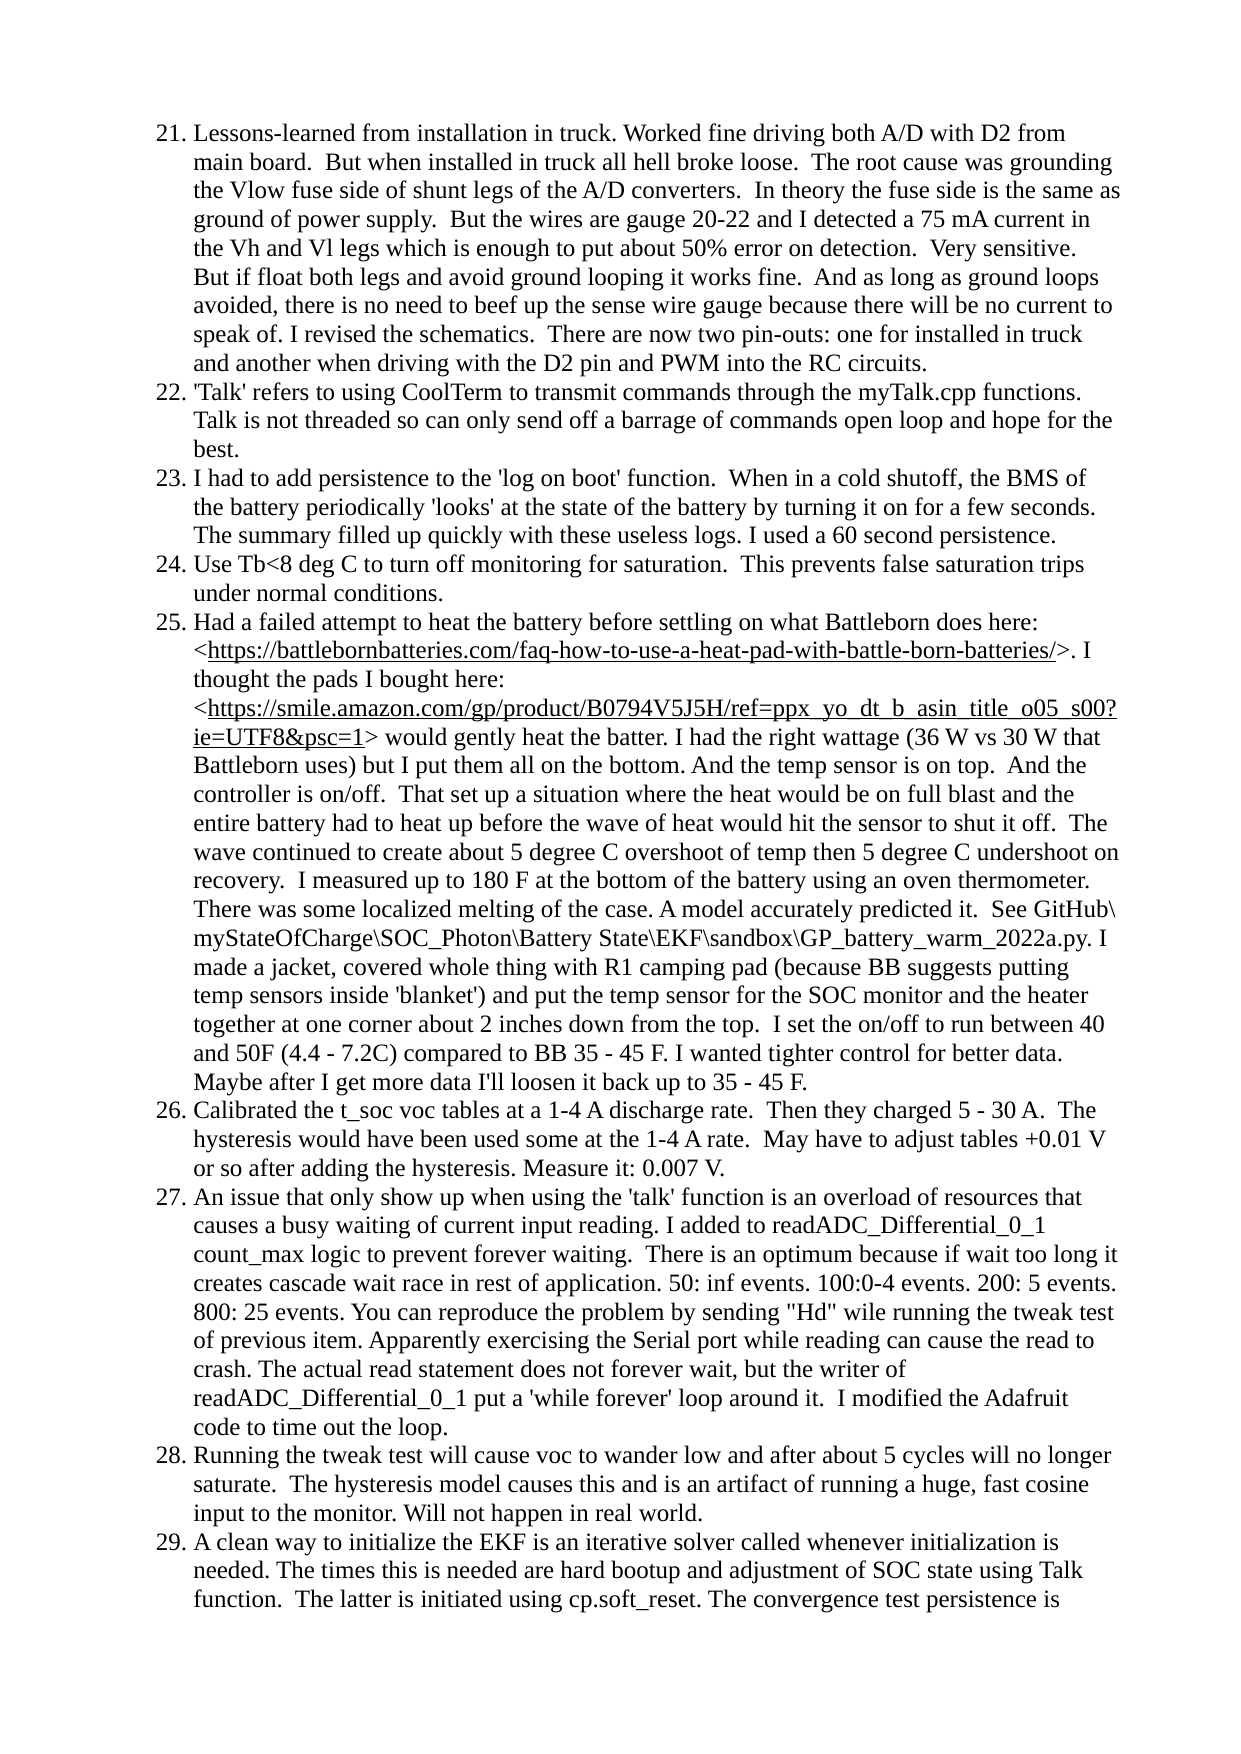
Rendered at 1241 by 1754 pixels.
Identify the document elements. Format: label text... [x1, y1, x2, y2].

list Use Tb<8 deg C to turn off monitoring for saturation. This prevents false saturation trips under normal conditions. [156, 549, 1122, 607]
list I had to add persistence to the 'log on boot' function. When in a cold shutoff, the BMS of the battery periodically 'looks' at the state of the battery by turning it on for a few seconds. The summary filled up quickly with these useless logs. I used a 60 second persistence. [156, 463, 1122, 549]
list 'Talk' refers to using CoolTerm to transmit commands through the myTalk.cpp functions. Talk is not threaded so can only send off a barrage of commands open loop and hope for the best. [156, 377, 1122, 463]
list Had a failed attempt to heat the battery before settling on what Battleborn does here: <https://battlebornbatteries.com/faq-how-to-use-a-heat-pad-with-battle-born-batteries/>. I thought the pads I bought here: <https://smile.amazon.com/gp/product/B0794V5J5H/ref=ppx_yo_dt_b_asin_title_o05_s00?ie=UTF8&psc=1> would gently heat the batter. I had the right wattage (36 W vs 30 W that Battleborn uses) but I put them all on the bottom. And the temp sensor is on top. And the controller is on/off. That set up a situation where the heat would be on full blast and the entire battery had to heat up before the wave of heat would hit the sensor to shut it off. The wave continued to create about 5 degree C overshoot of temp then 5 degree C undershoot on recovery. I measured up to 180 F at the bottom of the battery using an oven thermometer. There was some localized melting of the case. A model accurately predicted it. See GitHub\myStateOfCharge\SOC_Photon\Battery State\EKF\sandbox\GP_battery_warm_2022a.py. I made a jacket, covered whole thing with R1 camping pad (because BB suggests putting temp sensors inside 'blanket') and put the temp sensor for the SOC monitor and the heater together at one corner about 2 inches down from the top. I set the on/off to run between 40 and 50F (4.4 - 7.2C) compared to BB 35 - 45 F. I wanted tighter control for better data. Maybe after I get more data I'll loosen it back up to 35 - 45 F. [156, 607, 1122, 1096]
list Calibrated the t_soc voc tables at a 1-4 A discharge rate. Then they charged 5 - 30 A. The hysteresis would have been used some at the 1-4 A rate. May have to adjust tables +0.01 V or so after adding the hysteresis. Measure it: 0.007 V. [156, 1096, 1122, 1182]
list An issue that only show up when using the 'talk' function is an overload of resources that causes a busy waiting of current input reading. I added to readADC_Differential_0_1 count_max logic to prevent forever waiting. There is an optimum because if wait too long it creates cascade wait race in rest of application. 50: inf events. 100:0-4 events. 200: 5 events. 800: 25 events. You can reproduce the problem by sending "Hd" wile running the tweak test of previous item. Apparently exercising the Serial port while reading can cause the read to crash. The actual read statement does not forever wait, but the writer of readADC_Differential_0_1 put a 'while forever' loop around it. I modified the Adafruit code to time out the loop. [156, 1182, 1122, 1441]
list Lessons-learned from installation in truck. Worked fine driving both A/D with D2 from main board. But when installed in truck all hell broke loose. The root cause was grounding the Vlow fuse side of shunt legs of the A/D converters. In theory the fuse side is the same as ground of power supply. But the wires are gauge 20-22 and I detected a 75 mA current in the Vh and Vl legs which is enough to put about 50% error on detection. Very sensitive. But if float both legs and avoid ground looping it works fine. And as long as ground loops avoided, there is no need to beef up the sense wire gauge because there will be no current to speak of. I revised the schematics. There are now two pin-outs: one for installed in truck and another when driving with the D2 pin and PWM into the RC circuits. [156, 118, 1122, 377]
list Running the tweak test will cause voc to wander low and after about 5 cycles will no longer saturate. The hysteresis model causes this and is an artifact of running a huge, fast cosine input to the monitor. Will not happen in real world. [156, 1441, 1122, 1527]
list A clean way to initialize the EKF is an iterative solver called whenever initialization is needed. The times this is needed are hard bootup and adjustment of SOC state using Talk function. The latter is initiated using cp.soft_reset. The convergence test persistence is [156, 1527, 1122, 1613]
